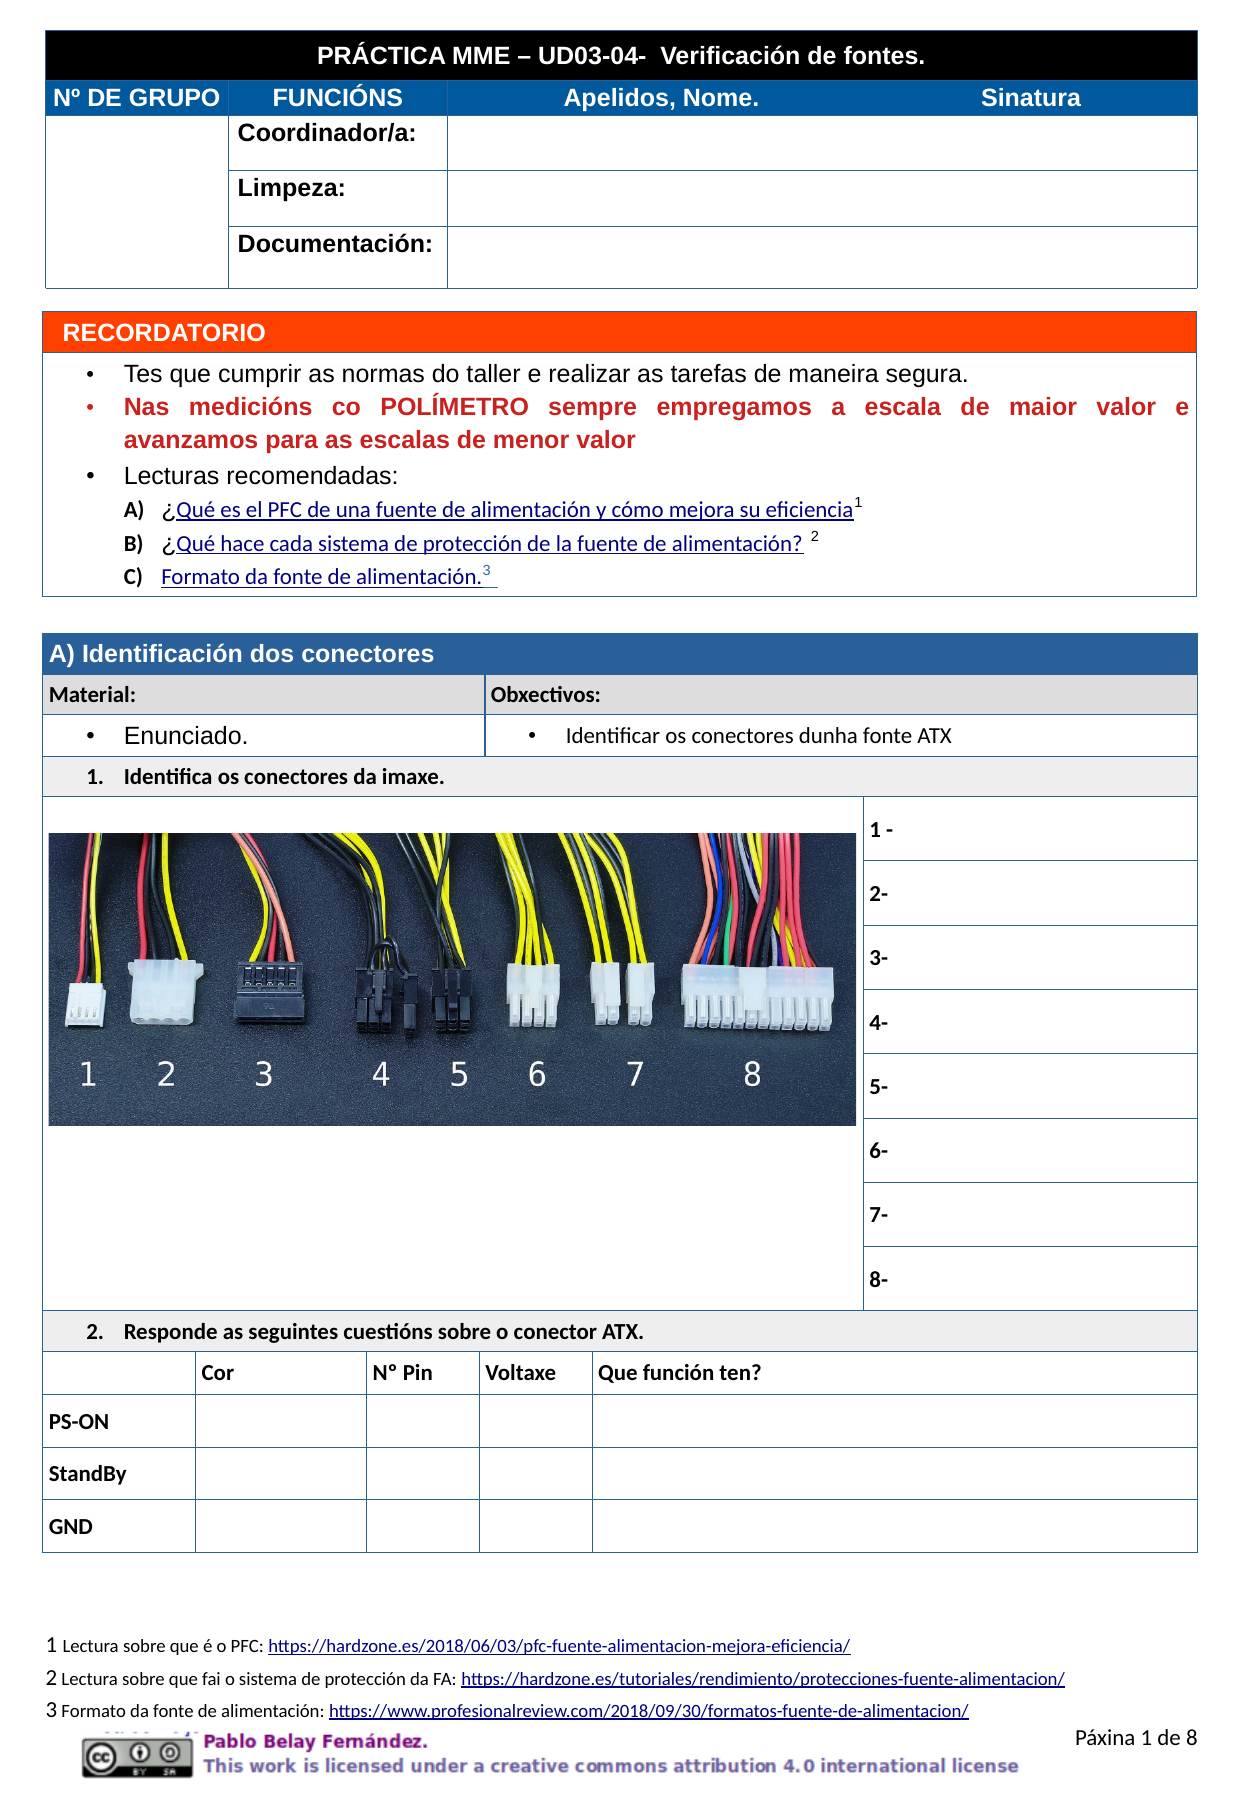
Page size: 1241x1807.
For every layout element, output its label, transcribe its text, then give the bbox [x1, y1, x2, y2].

table_cell [448, 171, 1197, 226]
table_cell 8- [864, 1247, 1197, 1310]
table_cell GND [43, 1500, 195, 1552]
table_cell Voltaxe [480, 1352, 592, 1394]
table_cell 5- [864, 1054, 1197, 1117]
table_cell Documentación: [229, 227, 447, 288]
table_header RECORDATORIO [43, 312, 1196, 352]
table_cell 4- [864, 990, 1197, 1053]
table_cell Apelidos, Nome. Sinatura [448, 81, 1197, 115]
table_cell 6- [864, 1119, 1197, 1182]
picture [48, 833, 857, 1126]
table_cell [480, 1395, 592, 1447]
picture [65, 1722, 1035, 1787]
table_cell [593, 1448, 1197, 1499]
table_cell 2- [864, 861, 1197, 925]
table_cell StandBy [43, 1448, 195, 1499]
table_cell FUNCIÓNS [229, 81, 447, 115]
table_cell [46, 116, 228, 288]
table_cell [448, 227, 1197, 288]
table_cell [593, 1500, 1197, 1552]
table_header PRÁCTICA MME – UD03-04- Verificación de fontes. [46, 31, 1197, 80]
table_cell Material: [43, 675, 484, 714]
table_cell [367, 1448, 479, 1499]
table_cell [196, 1448, 366, 1499]
table_cell Nº DE GRUPO [46, 81, 228, 115]
table_cell [196, 1500, 366, 1552]
table_cell Responde as seguintes cuestións sobre o conector ATX. [43, 1311, 1197, 1351]
table_cell Enunciado. [43, 715, 484, 756]
table_cell [480, 1500, 592, 1552]
table_cell Que función ten? [593, 1352, 1197, 1394]
table_cell [367, 1395, 479, 1447]
table_cell Limpeza: [229, 171, 447, 226]
table_cell 7- [864, 1183, 1197, 1246]
table_cell [480, 1448, 592, 1499]
table_cell 3- [864, 926, 1197, 989]
table_cell [367, 1500, 479, 1552]
table_cell 1 - [864, 797, 1197, 860]
table_cell [43, 797, 863, 1310]
table_header A) Identificación dos conectores [43, 634, 1197, 674]
table_cell Identifica os conectores da imaxe. [43, 757, 1197, 796]
table_cell Identificar os conectores dunha fonte ATX [486, 715, 1197, 756]
table_cell Nº Pin [367, 1352, 479, 1394]
table_cell [593, 1395, 1197, 1447]
table_cell [448, 116, 1197, 170]
table_cell [196, 1395, 366, 1447]
table_cell Tes que cumprir as normas do taller e realizar as tarefas de maneira segura. Nas medicións co POLÍMETRO sempre empregamos a escala de maior valor e avanzamos para as escalas de menor valor Lecturas recomendadas: ¿Qué es el PFC de una fuente de alimentación y cómo mejora su eficiencia ¿Qué hace cada sistema de protección de la fuente de alimentación? Formato da fonte de alimentación. [43, 353, 1196, 596]
table_cell Cor [196, 1352, 366, 1394]
table_cell PS-ON [43, 1395, 195, 1447]
table_cell Obxectivos: [486, 675, 1197, 714]
table_cell Coordinador/a: [229, 116, 447, 170]
table_cell [43, 1352, 195, 1394]
